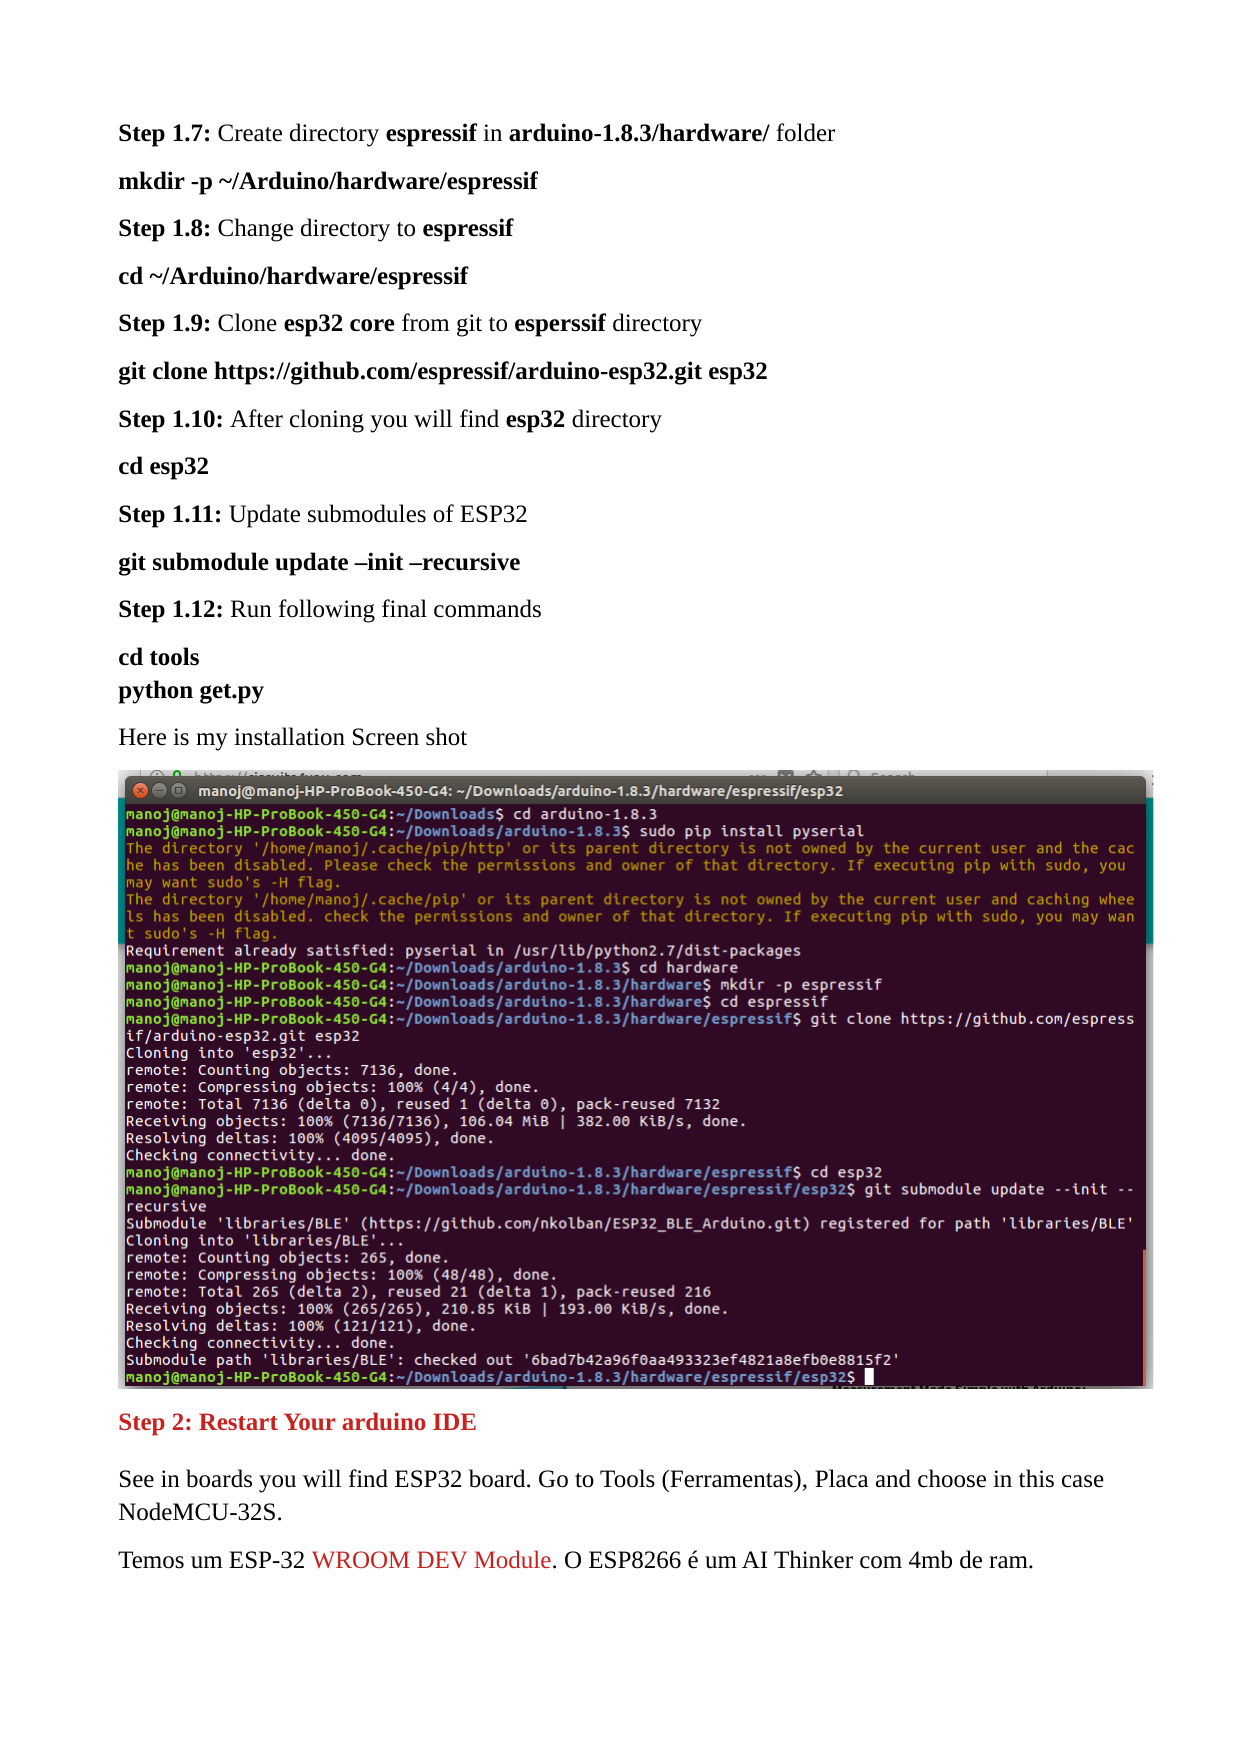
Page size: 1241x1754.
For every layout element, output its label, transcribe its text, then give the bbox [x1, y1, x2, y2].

text Step 1.8: Change directory to espressif [118, 213, 1122, 242]
picture [118, 770, 1154, 1389]
text Step 2: Restart Your arduino IDE [118, 1407, 1122, 1436]
text cd esp32 [118, 451, 1122, 480]
text git clone https://github.com/espressif/arduino-esp32.git esp32 [118, 356, 1122, 385]
text See in boards you will find ESP32 board. Go to Tools (Ferramentas), Placa and choose in this case NodeMCU-32S. [118, 1464, 1122, 1526]
text Step 1.11: Update submodules of ESP32 [118, 499, 1122, 528]
text Step 1.12: Run following final commands [118, 594, 1122, 623]
text Step 1.7: Create directory espressif in arduino-1.8.3/hardware/ folder [118, 118, 1122, 147]
text Step 1.10: After cloning you will find esp32 directory [118, 404, 1122, 432]
text git submodule update –init –recursive [118, 547, 1122, 575]
text Temos um ESP-32 WROOM DEV Module. O ESP8266 é um AI Thinker com 4mb de ram. [118, 1545, 1122, 1574]
text cd tools python get.py [118, 642, 1122, 703]
text Step 1.9: Clone esp32 core from git to esperssif directory [118, 308, 1122, 337]
text mkdir -p ~/Arduino/hardware/espressif [118, 166, 1122, 194]
text Here is my installation Screen shot [118, 722, 1122, 751]
text cd ~/Arduino/hardware/espressif [118, 261, 1122, 290]
